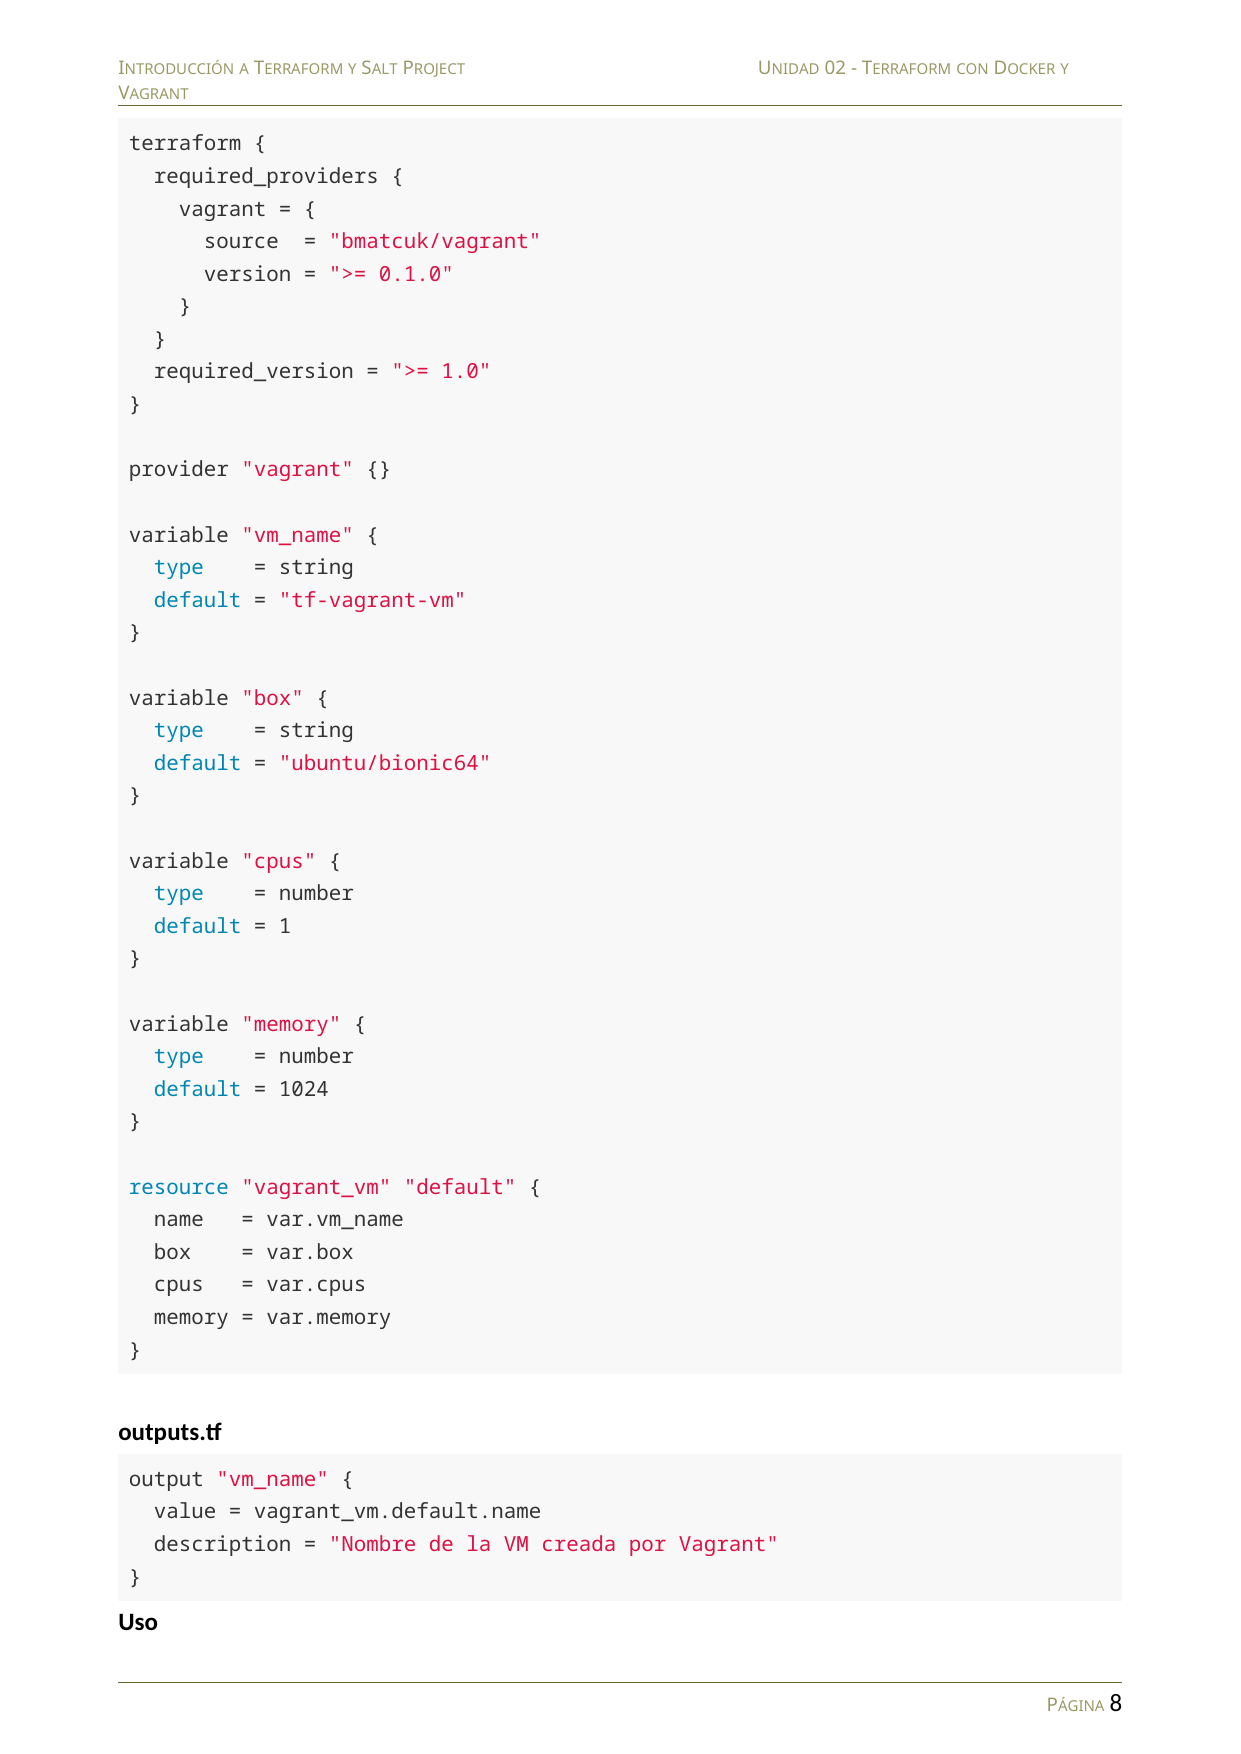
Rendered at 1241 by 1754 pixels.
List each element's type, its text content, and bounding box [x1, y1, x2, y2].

table_header terraform { required_providers { vagrant = { source = "bmatcuk/vagrant" version = ">= 0.1.0" } } required_version = ">= 1.0" } provider "vagrant" {} variable "vm_name" { type = string default = "tf-vagrant-vm" } variable "box" { type = string default = "ubuntu/bionic64" } variable "cpus" { type = number default = 1 } variable "memory" { type = number default = 1024 } resource "vagrant_vm" "default" { name = var.vm_name box = var.box cpus = var.cpus memory = var.memory } [118, 118, 1122, 1374]
text outputs.tf [118, 1417, 1122, 1447]
table_header output "vm_name" { value = vagrant_vm.default.name description = "Nombre de la VM creada por Vagrant" } [118, 1454, 1122, 1601]
text Uso [118, 1607, 1122, 1637]
